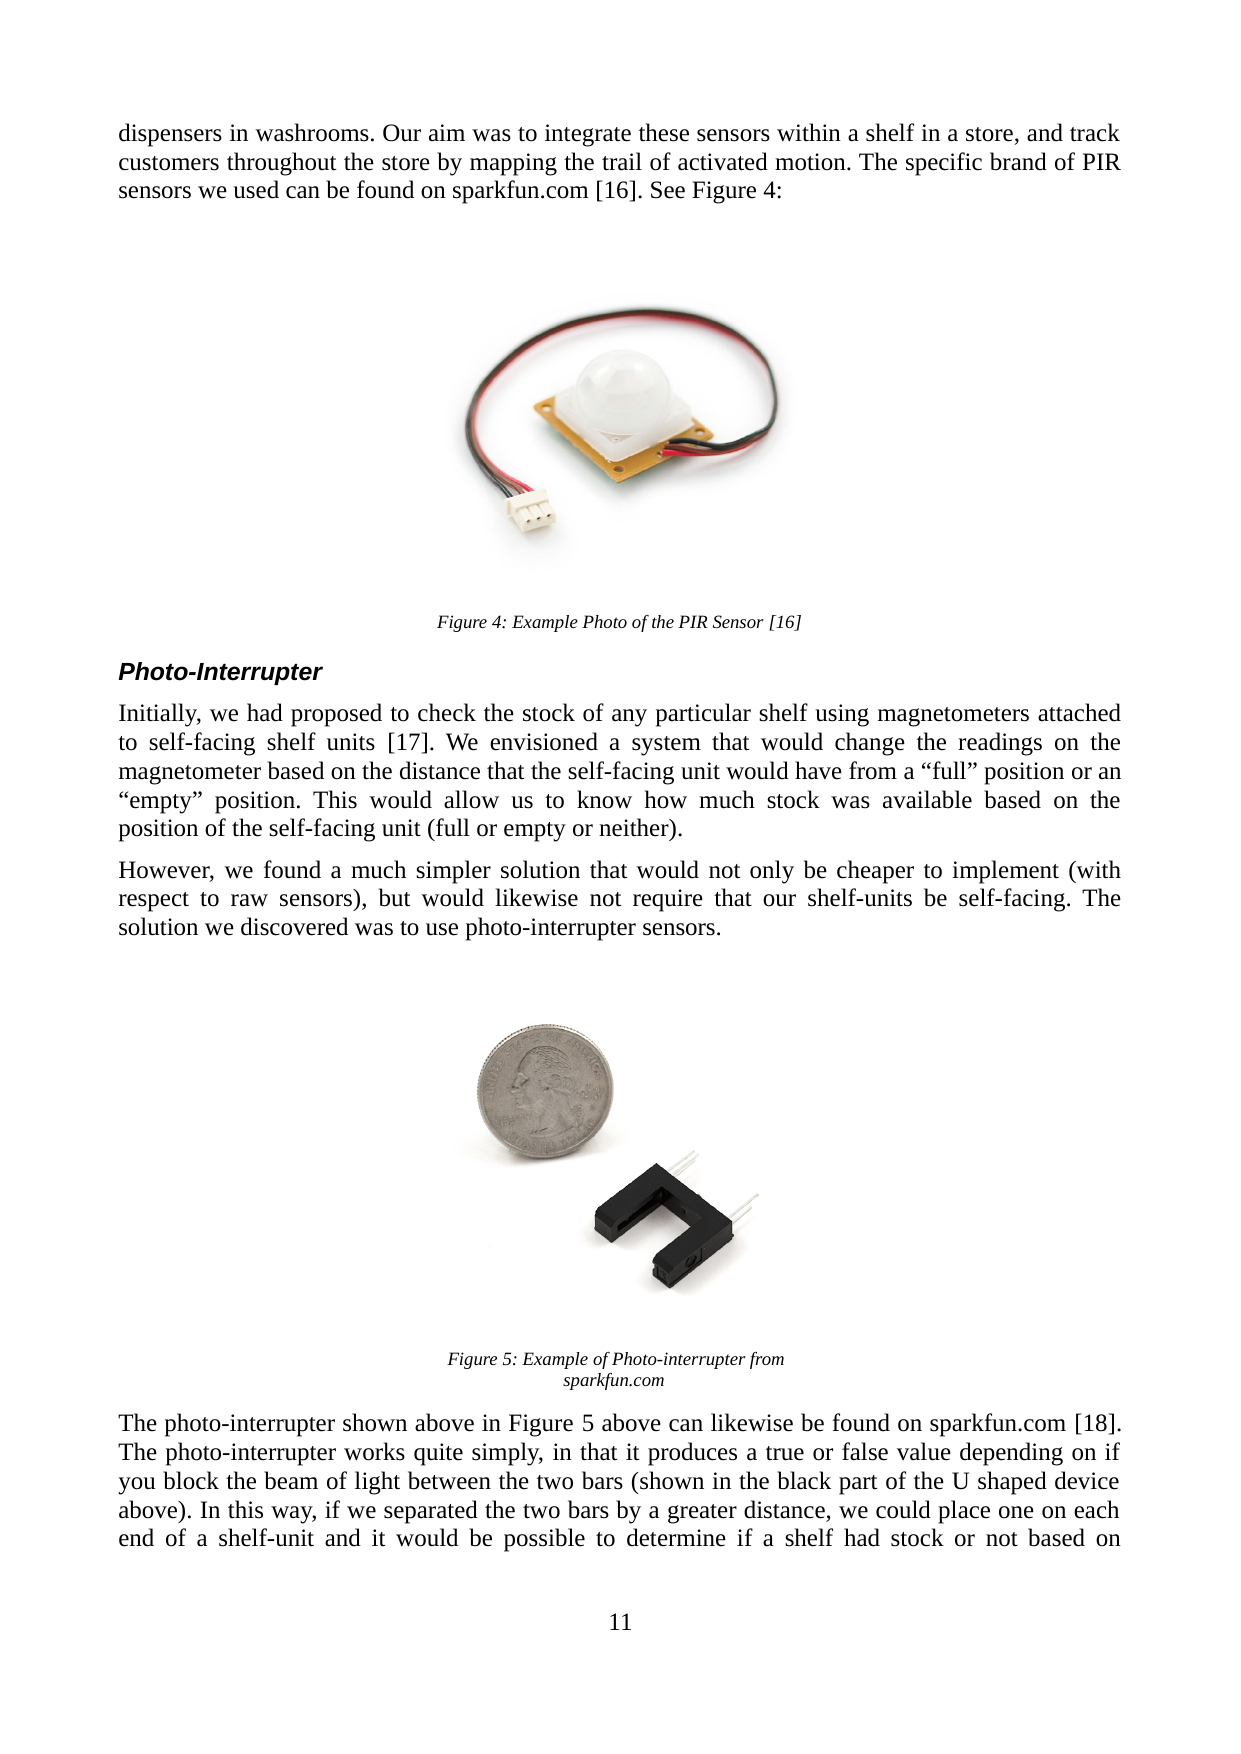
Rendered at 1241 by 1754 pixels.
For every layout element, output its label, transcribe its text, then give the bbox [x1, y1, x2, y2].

text However, we found a much simpler solution that would not only be cheaper to implement (with respect to raw sensors), but would likewise not require that our shelf-units be self-facing. The solution we discovered was to use photo-interrupter sensors. [118, 855, 1122, 941]
text Figure 4: Example Photo of the PIR Sensor [16] [429, 611, 811, 632]
subtitle Photo-Interrupter [118, 657, 1122, 686]
text Figure 5: Example of Photo-interrupter from sparkfun.com [426, 1348, 808, 1391]
text Initially, we had proposed to check the stock of any particular shelf using magnetometers attached to self-facing shelf units [17]. We envisioned a system that would change the readings on the magnetometer based on the distance that the self-facing unit would have from a “full” position or an “empty” position. This would allow us to know how much stock was available based on the position of the self-facing unit (full or empty or neither). [118, 698, 1122, 842]
picture [429, 229, 811, 611]
text The photo-interrupter shown above in Figure 5 above can likewise be found on sparkfun.com [18]. The photo-interrupter works quite simply, in that it produces a true or false value depending on if you block the beam of light between the two bars (shown in the black part of the U shaped device above). In this way, if we separated the two bars by a greater distance, we could place one on each end of a shelf-unit and it would be possible to determine if a shelf had stock or not based on [118, 1408, 1122, 1552]
picture [426, 966, 808, 1348]
text dispensers in washrooms. Our aim was to integrate these sensors within a shelf in a store, and track customers throughout the store by mapping the trail of activated motion. The specific brand of PIR sensors we used can be found on sparkfun.com [16]. See Figure 4: [118, 118, 1122, 204]
